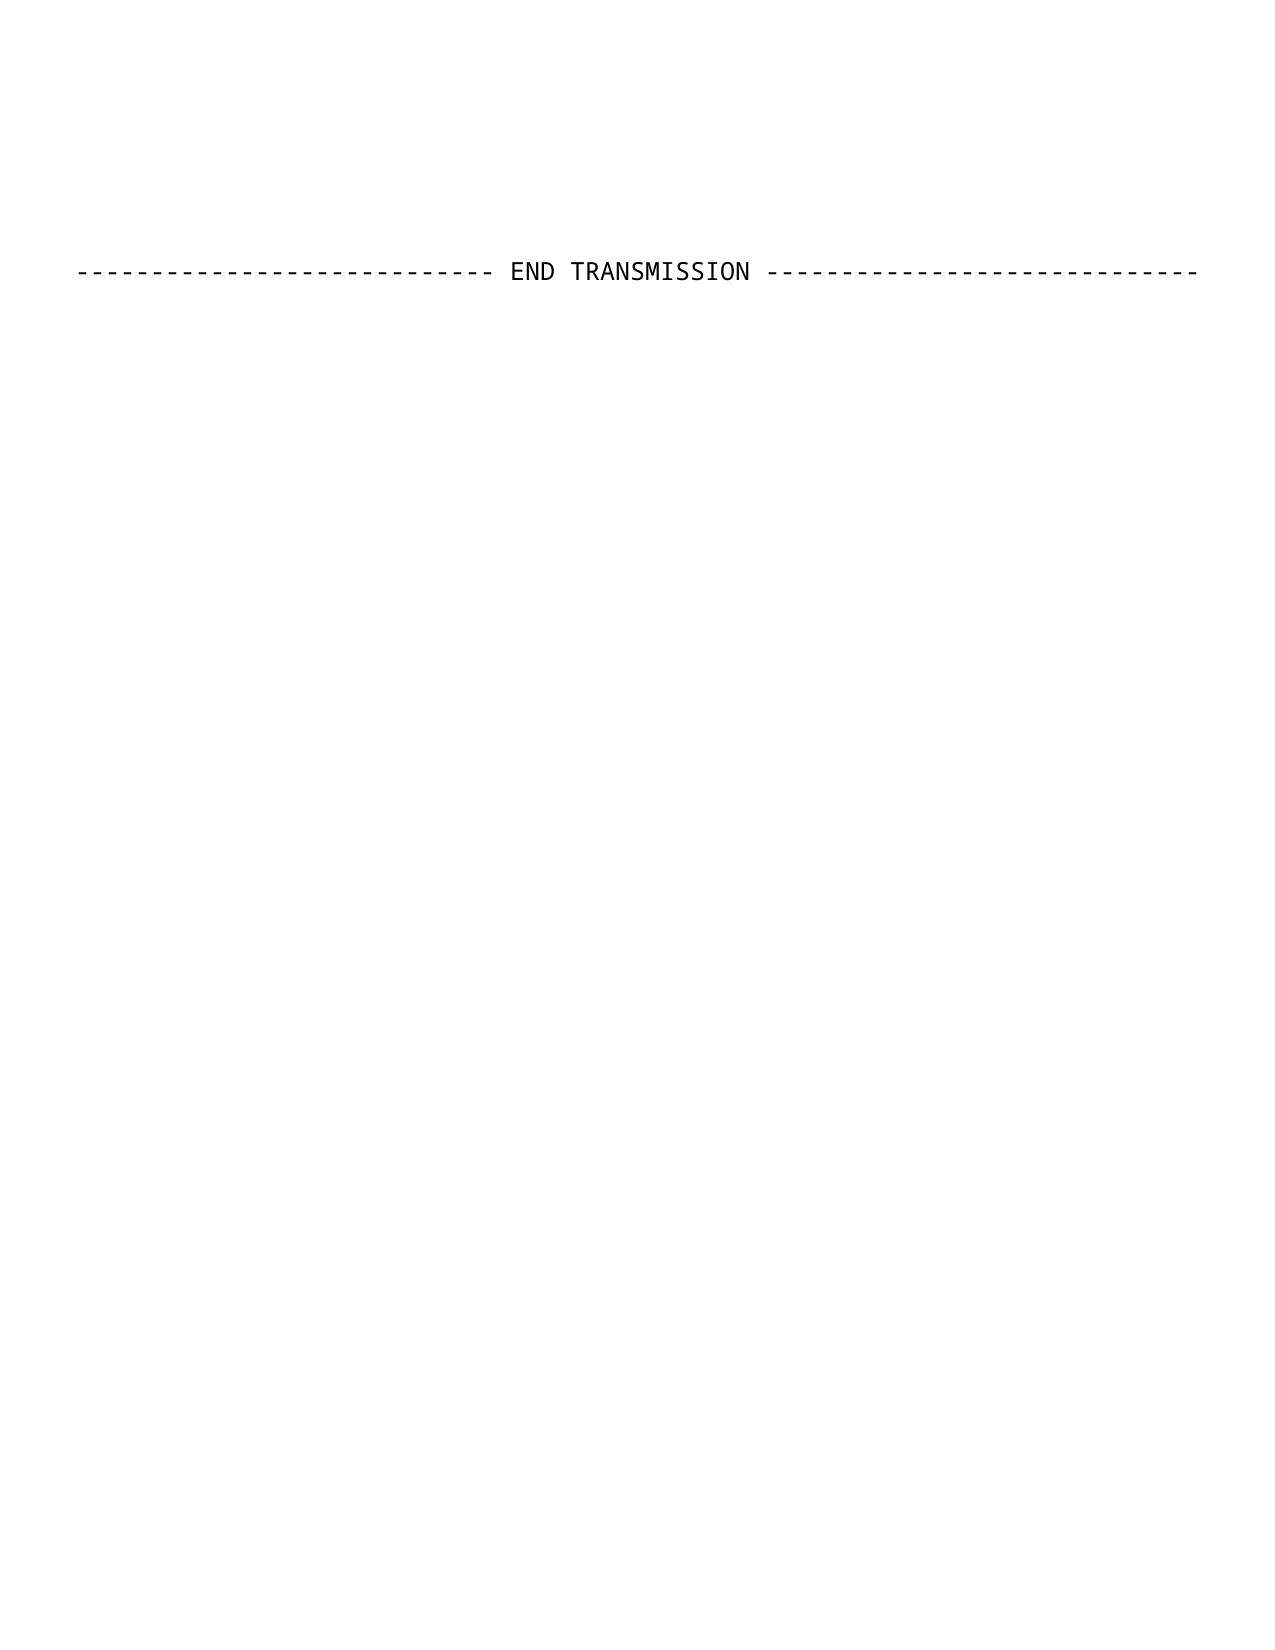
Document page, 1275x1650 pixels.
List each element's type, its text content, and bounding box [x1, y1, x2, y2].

text ---------------------------- END TRANSMISSION ----------------------------- [75, 254, 1200, 288]
